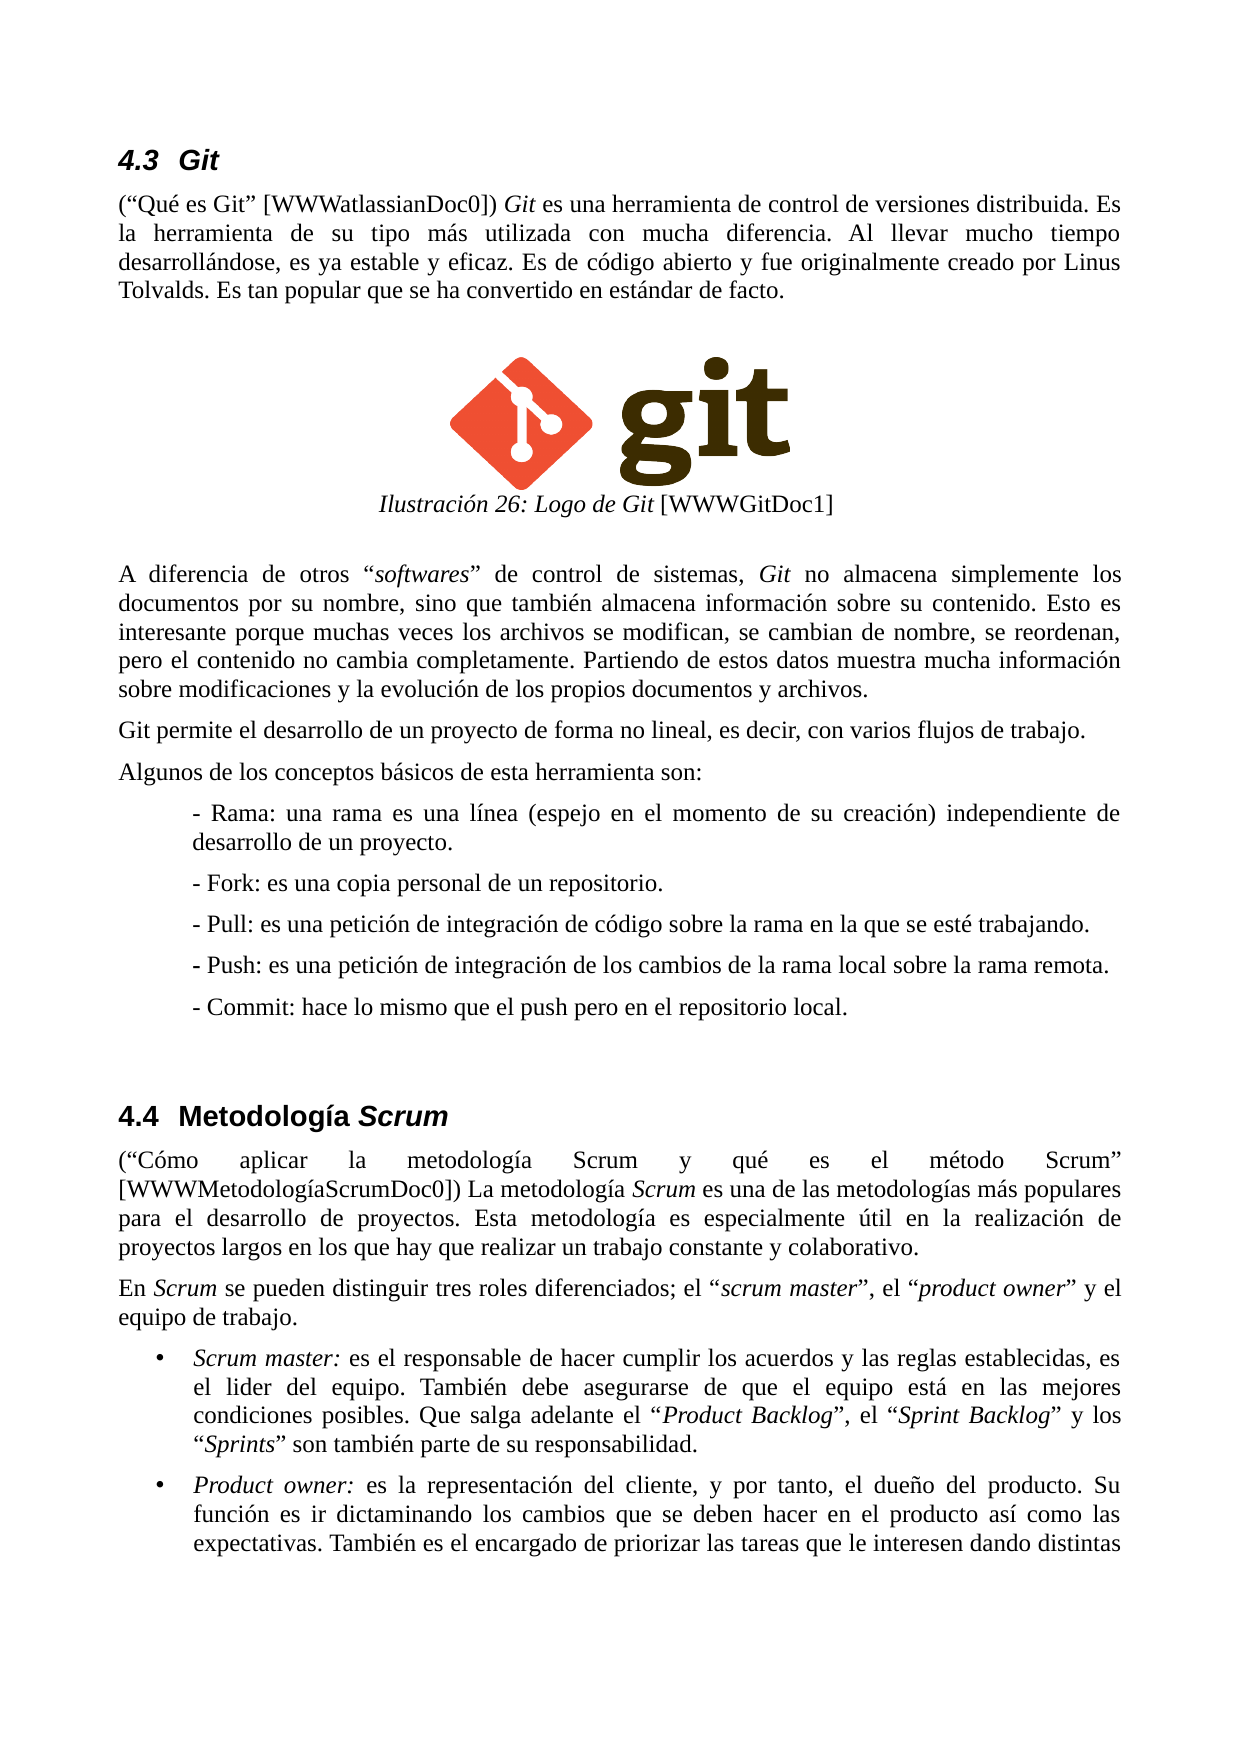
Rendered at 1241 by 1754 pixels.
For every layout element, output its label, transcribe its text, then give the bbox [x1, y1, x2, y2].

text (“Qué es Git” [WWWatlassianDoc0]) Git es una herramienta de control de versiones distribuida. Es la herramienta de su tipo más utilizada con mucha diferencia. Al llevar mucho tiempo desarrollándose, es ya estable y eficaz. Es de código abierto y fue originalmente creado por Linus Tolvalds. Es tan popular que se ha convertido en estándar de facto. [118, 189, 1122, 304]
list Scrum master: es el responsable de hacer cumplir los acuerdos y las reglas establecidas, es el lider del equipo. También debe asegurarse de que el equipo está en las mejores condiciones posibles. Que salga adelante el “Product Backlog”, el “Sprint Backlog” y los “Sprints” son también parte de su responsabilidad. [156, 1343, 1122, 1458]
picture [450, 357, 790, 490]
text (“Cómo aplicar la metodología Scrum y qué es el método Scrum” [WWWMetodologíaScrumDoc0]) La metodología Scrum es una de las metodologías más populares para el desarrollo de proyectos. Esta metodología es especialmente útil en la realización de proyectos largos en los que hay que realizar un trabajo constante y colaborativo. [118, 1145, 1122, 1260]
list - Fork: es una copia personal de un repositorio. [192, 868, 1122, 897]
subtitle Metodología Scrum [118, 1099, 1122, 1133]
list - Pull: es una petición de integración de código sobre la rama en la que se esté trabajando. [192, 909, 1122, 938]
text Git permite el desarrollo de un proyecto de forma no lineal, es decir, con varios flujos de trabajo. [118, 716, 1122, 744]
text - Push: es una petición de integración de los cambios de la rama local sobre la rama remota. [192, 951, 1122, 979]
text - Rama: una rama es una línea (espejo en el momento de su creación) independiente de desarrollo de un proyecto. [192, 798, 1122, 856]
list - Commit: hace lo mismo que el push pero en el repositorio local. [192, 992, 1122, 1021]
text Ilustración 26: Logo de Git [WWWGitDoc1] [379, 370, 861, 518]
text En Scrum se pueden distinguir tres roles diferenciados; el “scrum master”, el “product owner” y el equipo de trabajo. [118, 1273, 1122, 1330]
list Product owner: es la representación del cliente, y por tanto, el dueño del producto. Su función es ir dictaminando los cambios que se deben hacer en el producto así como las expectativas. También es el encargado de priorizar las tareas que le interesen dando distintas [156, 1470, 1122, 1557]
subtitle Git [118, 143, 1122, 177]
text A diferencia de otros “softwares” de control de sistemas, Git no almacena simplemente los documentos por su nombre, sino que también almacena información sobre su contenido. Esto es interesante porque muchas veces los archivos se modifican, se cambian de nombre, se reordenan, pero el contenido no cambia completamente. Partiendo de estos datos muestra mucha información sobre modificaciones y la evolución de los propios documentos y archivos. [118, 559, 1122, 703]
text Algunos de los conceptos básicos de esta herramienta son: [118, 757, 1122, 786]
